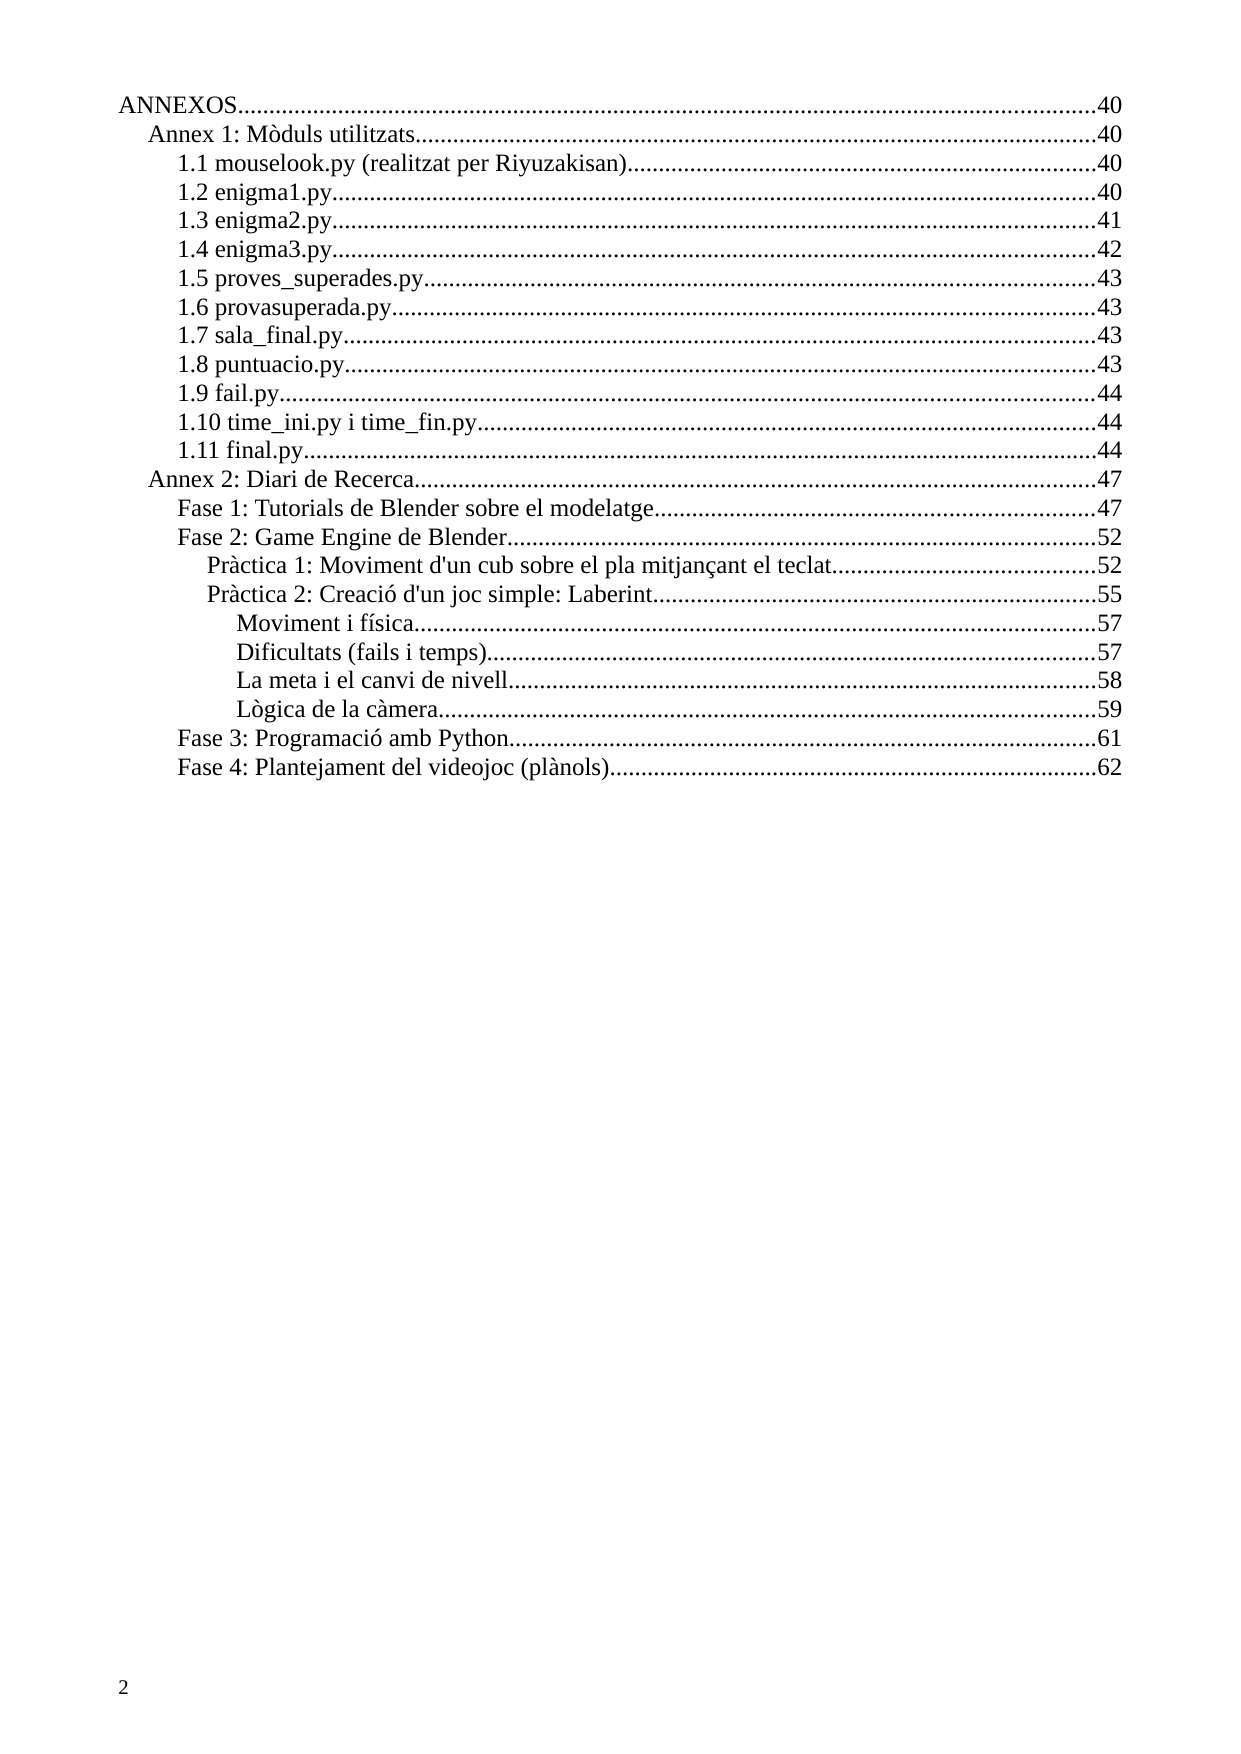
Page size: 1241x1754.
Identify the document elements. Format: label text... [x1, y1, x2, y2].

text 1.10 time_ini.py i time_fin.py 44 [177, 407, 1122, 436]
text 1.6 provasuperada.py 43 [177, 292, 1122, 321]
text Pràctica 2: Creació d'un joc simple: Laberint 55 [207, 579, 1122, 608]
text 1.2 enigma1.py 40 [177, 177, 1122, 206]
text 1.1 mouselook.py (realitzat per Riyuzakisan) 40 [177, 148, 1122, 177]
text Pràctica 1: Moviment d'un cub sobre el pla mitjançant el teclat 52 [207, 551, 1122, 579]
text 1.3 enigma2.py 41 [177, 206, 1122, 234]
text Fase 2: Game Engine de Blender 52 [177, 522, 1122, 551]
text Fase 4: Plantejament del videojoc (plànols) 62 [177, 752, 1122, 781]
text Dificultats (fails i temps) 57 [236, 637, 1122, 666]
text Fase 1: Tutorials de Blender sobre el modelatge 47 [177, 493, 1122, 522]
text Moviment i física 57 [236, 608, 1122, 637]
text Lògica de la càmera 59 [236, 694, 1122, 723]
text Fase 3: Programació amb Python 61 [177, 723, 1122, 752]
text 1.5 proves_superades.py 43 [177, 263, 1122, 292]
text Annex 2: Diari de Recerca 47 [148, 464, 1122, 493]
text 1.8 puntuacio.py 43 [177, 349, 1122, 378]
text 1.4 enigma3.py 42 [177, 234, 1122, 263]
text 1.7 sala_final.py 43 [177, 321, 1122, 349]
text 1.11 final.py 44 [177, 436, 1122, 464]
text Annex 1: Mòduls utilitzats 40 [148, 119, 1122, 148]
text ANNEXOS 40 [118, 91, 1122, 119]
text 1.9 fail.py 44 [177, 378, 1122, 407]
text La meta i el canvi de nivell 58 [236, 666, 1122, 694]
